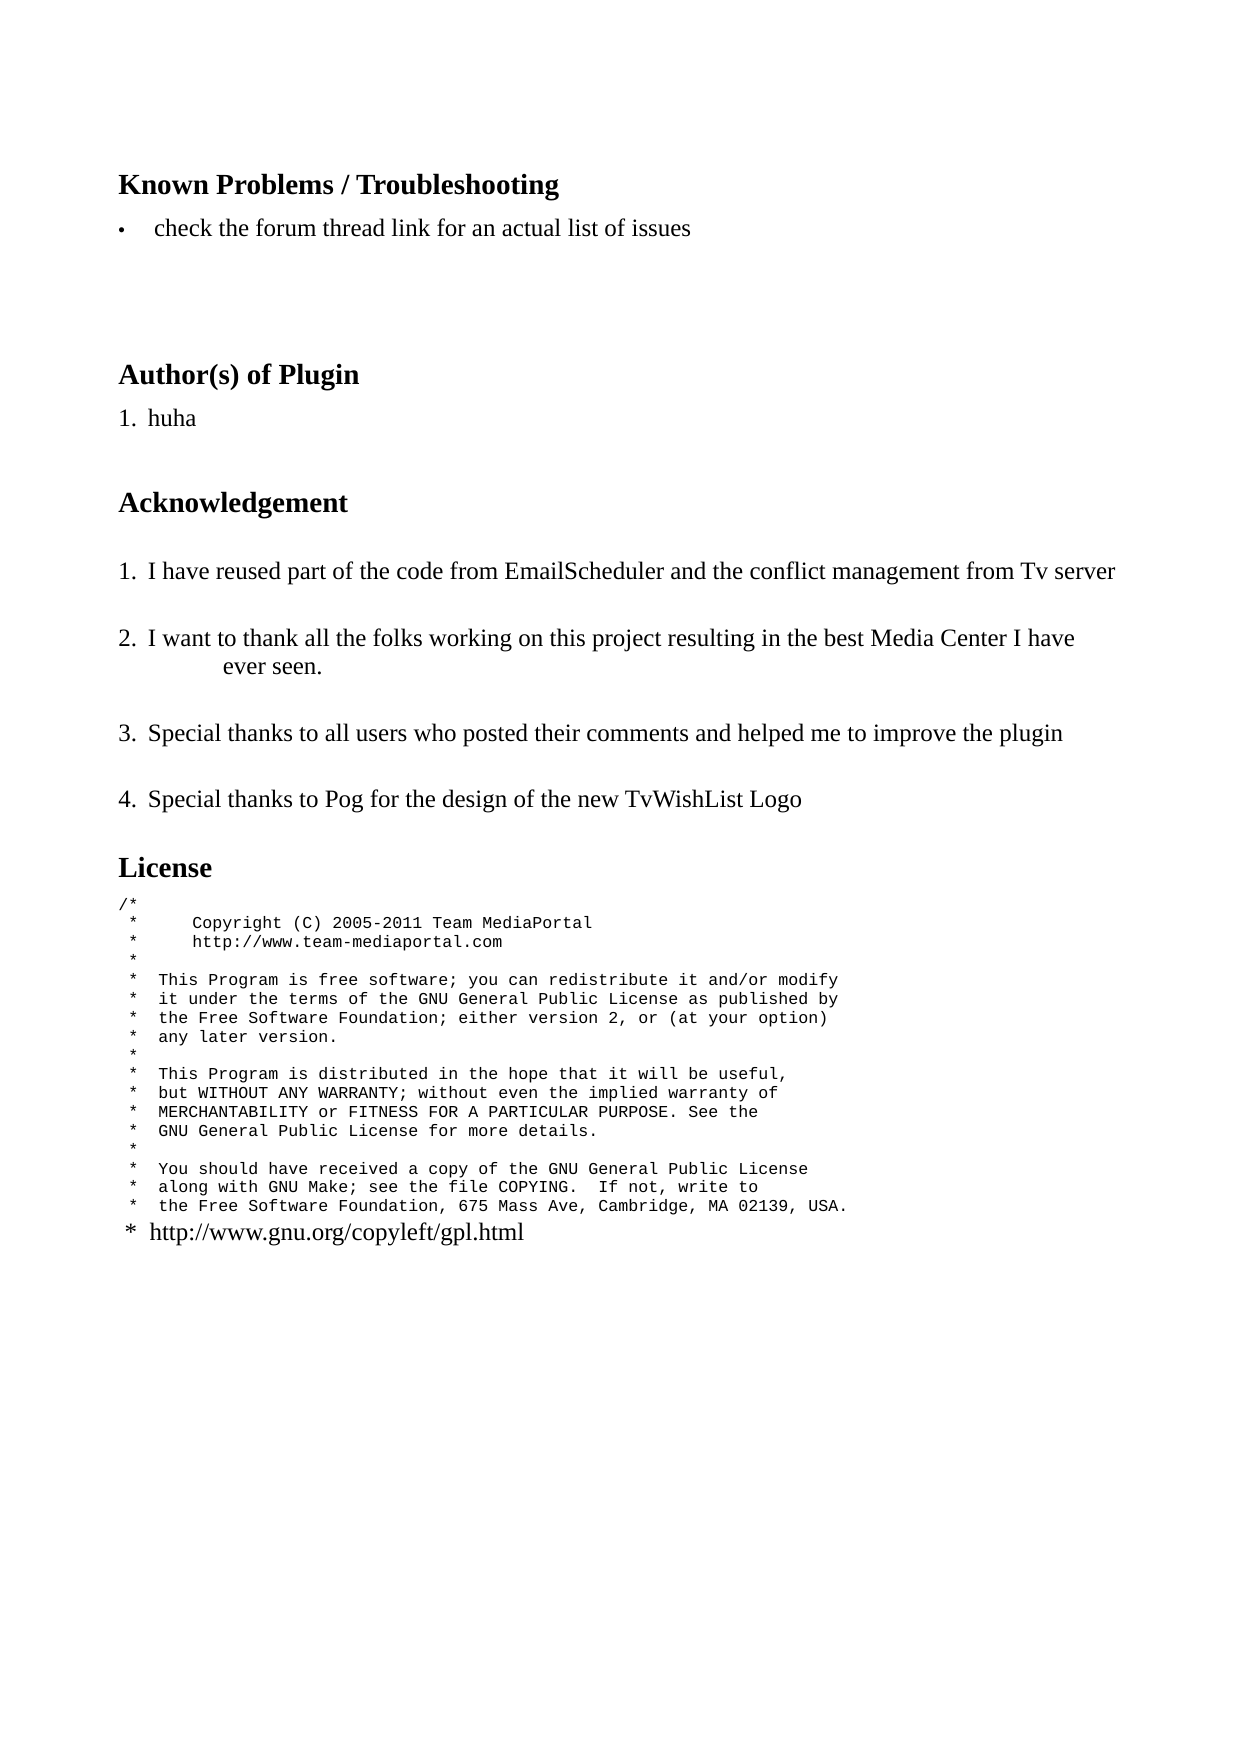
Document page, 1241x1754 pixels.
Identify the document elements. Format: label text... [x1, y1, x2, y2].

text * GNU General Public License for more details. [118, 1122, 1122, 1141]
text * [118, 1047, 1122, 1066]
text * http://www.team-mediaportal.com [118, 934, 1122, 953]
text * [118, 953, 1122, 972]
text Author(s) of Plugin [118, 357, 1122, 390]
list I want to thank all the folks working on this project resulting in the best Media Center I have ever seen. [118, 623, 1122, 680]
text * Copyright (C) 2005-2011 Team MediaPortal [118, 915, 1122, 934]
text * the Free Software Foundation; either version 2, or (at your option) [118, 1009, 1122, 1028]
text * it under the terms of the GNU General Public License as published by [118, 991, 1122, 1009]
text * but WITHOUT ANY WARRANTY; without even the implied warranty of [118, 1085, 1122, 1104]
list huha [118, 403, 1122, 432]
text * along with GNU Make; see the file COPYING. If not, write to [118, 1179, 1122, 1198]
text * This Program is distributed in the hope that it will be useful, [118, 1066, 1122, 1085]
text * the Free Software Foundation, 675 Mass Ave, Cambridge, MA 02139, USA. [118, 1198, 1122, 1217]
list Special thanks to Pog for the design of the new TvWishList Logo [118, 784, 1122, 813]
text Acknowledgement [118, 485, 1122, 519]
text * MERCHANTABILITY or FITNESS FOR A PARTICULAR PURPOSE. See the [118, 1104, 1122, 1122]
list Special thanks to all users who posted their comments and helped me to improve the plugin [118, 718, 1122, 746]
text Known Problems / Troubleshooting [118, 167, 1122, 201]
text * [118, 1141, 1122, 1160]
text License [118, 850, 1122, 884]
text /* [118, 896, 1122, 915]
list I have reused part of the code from EmailScheduler and the conflict management from Tv server [118, 556, 1122, 585]
text * You should have received a copy of the GNU General Public License [118, 1160, 1122, 1179]
text * any later version. [118, 1028, 1122, 1047]
text * http://www.gnu.org/copyleft/gpl.html [118, 1217, 1122, 1246]
list check the forum thread link for an actual list of issues [118, 213, 1122, 242]
text * This Program is free software; you can redistribute it and/or modify [118, 972, 1122, 991]
